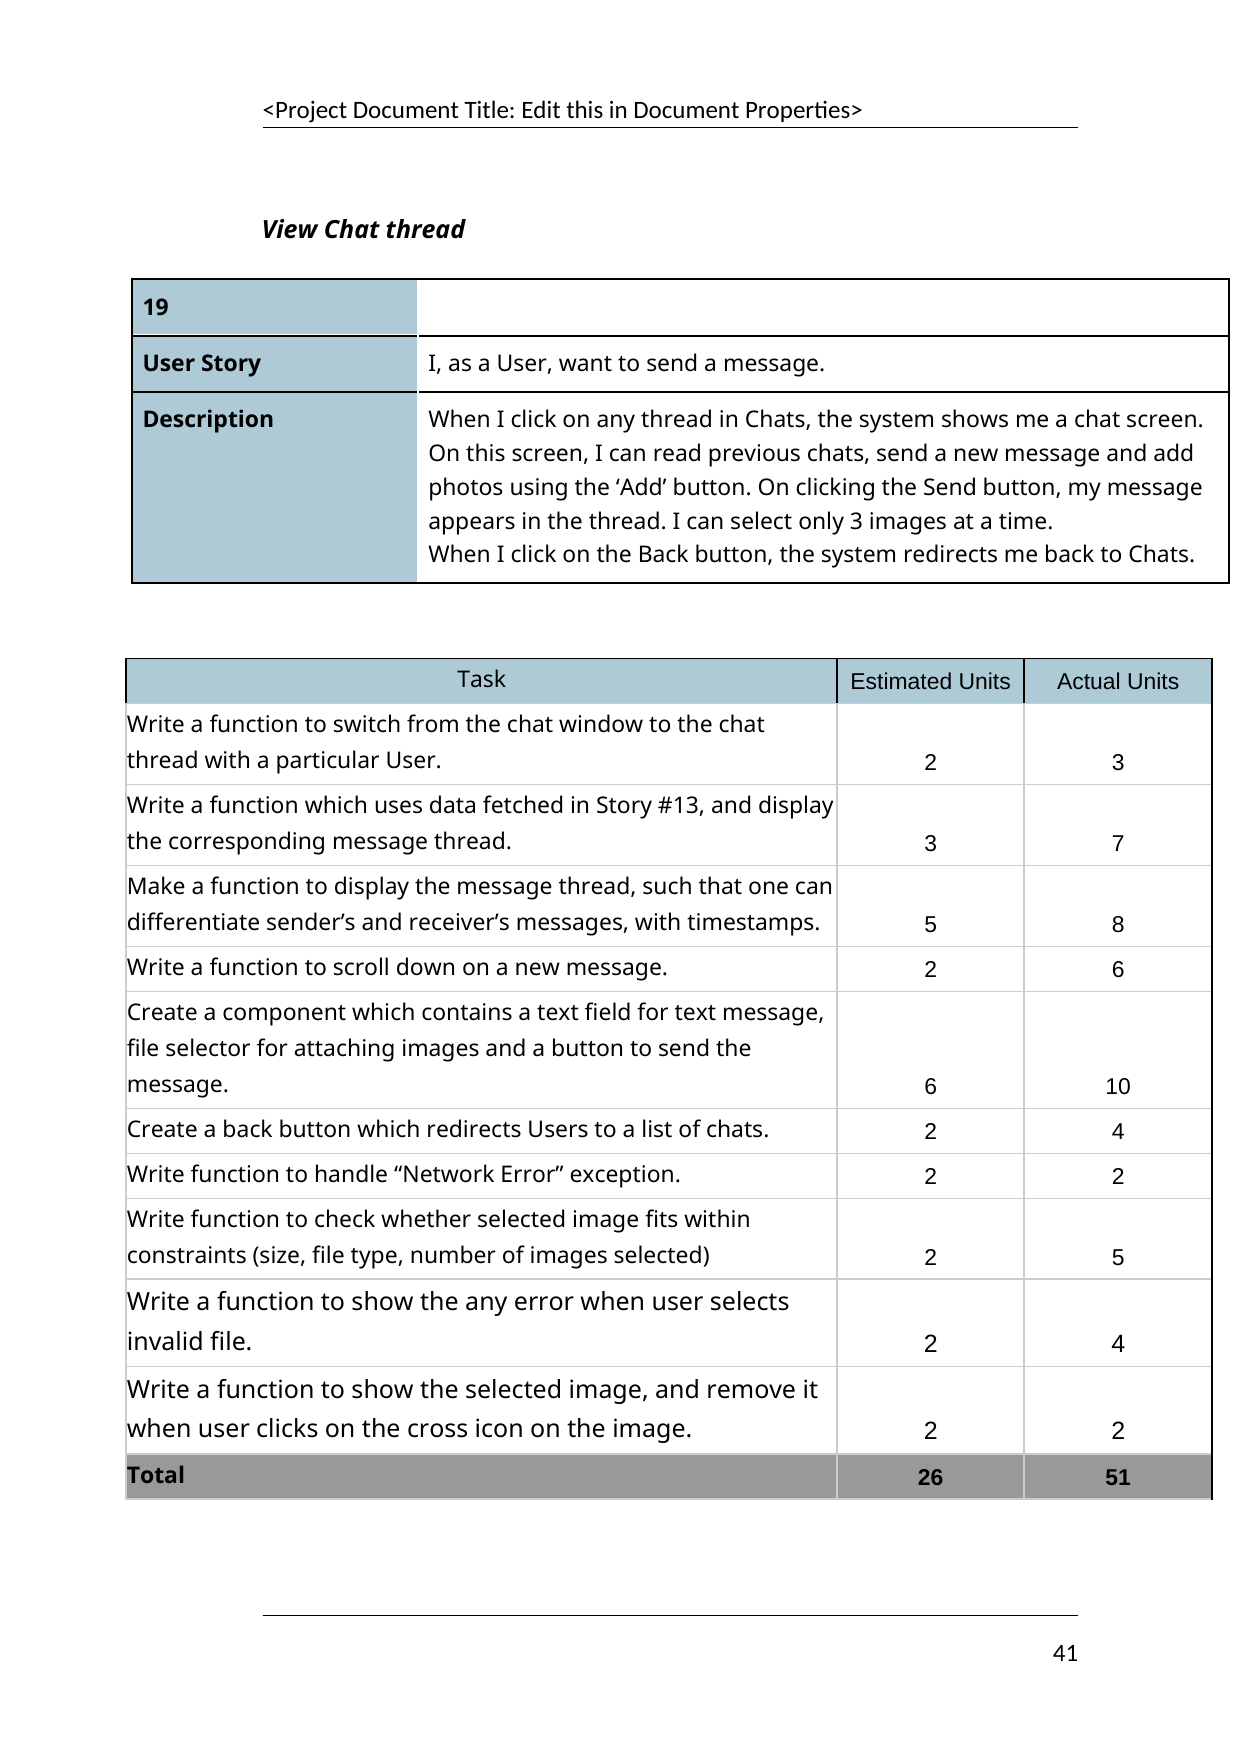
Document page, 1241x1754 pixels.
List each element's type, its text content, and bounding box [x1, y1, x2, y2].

table_header 19 [133, 280, 417, 334]
table_cell Write a function to show the any error when user selects invalid file. [127, 1280, 836, 1366]
table_cell 2 [838, 1109, 1023, 1152]
table_cell 2 [838, 704, 1023, 784]
table_cell Create a component which contains a text field for text message, file selector for attaching images and a button to send the message. [127, 992, 836, 1107]
table_cell 2 [838, 1154, 1023, 1197]
table_cell 8 [1025, 866, 1211, 946]
table_cell 51 [1025, 1455, 1211, 1498]
table_cell I, as a User, want to send a message. [419, 337, 1228, 391]
table_cell Total [127, 1455, 836, 1498]
table_cell 26 [838, 1455, 1023, 1498]
table_cell 3 [1025, 704, 1211, 784]
table_cell 2 [838, 1280, 1023, 1366]
table_cell Write function to handle “Network Error” exception. [127, 1154, 836, 1197]
table_header Estimated Units [838, 659, 1023, 703]
table_cell Write a function which uses data fetched in Story #13, and display the corresponding message thread. [127, 785, 836, 864]
table_cell 2 [1025, 1367, 1211, 1453]
table_cell 6 [1025, 947, 1211, 991]
table_cell Write a function to show the selected image, and remove it when user clicks on the cross icon on the image. [127, 1367, 836, 1453]
table_cell Create a back button which redirects Users to a list of chats. [127, 1109, 836, 1152]
table_cell Description [133, 393, 417, 582]
table_cell 7 [1025, 785, 1211, 864]
table_cell 3 [838, 785, 1023, 864]
table_header [419, 280, 1228, 334]
table_cell 5 [1025, 1199, 1211, 1278]
table_cell 5 [838, 866, 1023, 946]
table_cell 2 [838, 947, 1023, 991]
table_header Actual Units [1025, 659, 1211, 703]
table_cell Write a function to scroll down on a new message. [127, 947, 836, 991]
table_cell User Story [133, 337, 417, 391]
table_cell 4 [1025, 1109, 1211, 1152]
table_cell 10 [1025, 992, 1211, 1107]
table_cell Make a function to display the message thread, such that one can differentiate sender’s and receiver’s messages, with timestamps. [127, 866, 836, 946]
table_cell 2 [838, 1199, 1023, 1278]
table_cell Write a function to switch from the chat window to the chat thread with a particular User. [127, 704, 836, 784]
table_cell 2 [1025, 1154, 1211, 1197]
table_cell 6 [838, 992, 1023, 1107]
table_cell 2 [838, 1367, 1023, 1453]
table_cell When I click on any thread in Chats, the system shows me a chat screen. On this screen, I can read previous chats, send a new message and add photos using the ‘Add’ button. On clicking the Send button, my message appears in the thread. I can select only 3 images at a time. When I click on the Back button, the system redirects me back to Chats. [419, 393, 1228, 582]
table_header Task [127, 659, 836, 703]
subtitle View Chat thread [261, 195, 1078, 245]
table_cell 4 [1025, 1280, 1211, 1366]
table_cell Write function to check whether selected image fits within constraints (size, file type, number of images selected) [127, 1199, 836, 1278]
